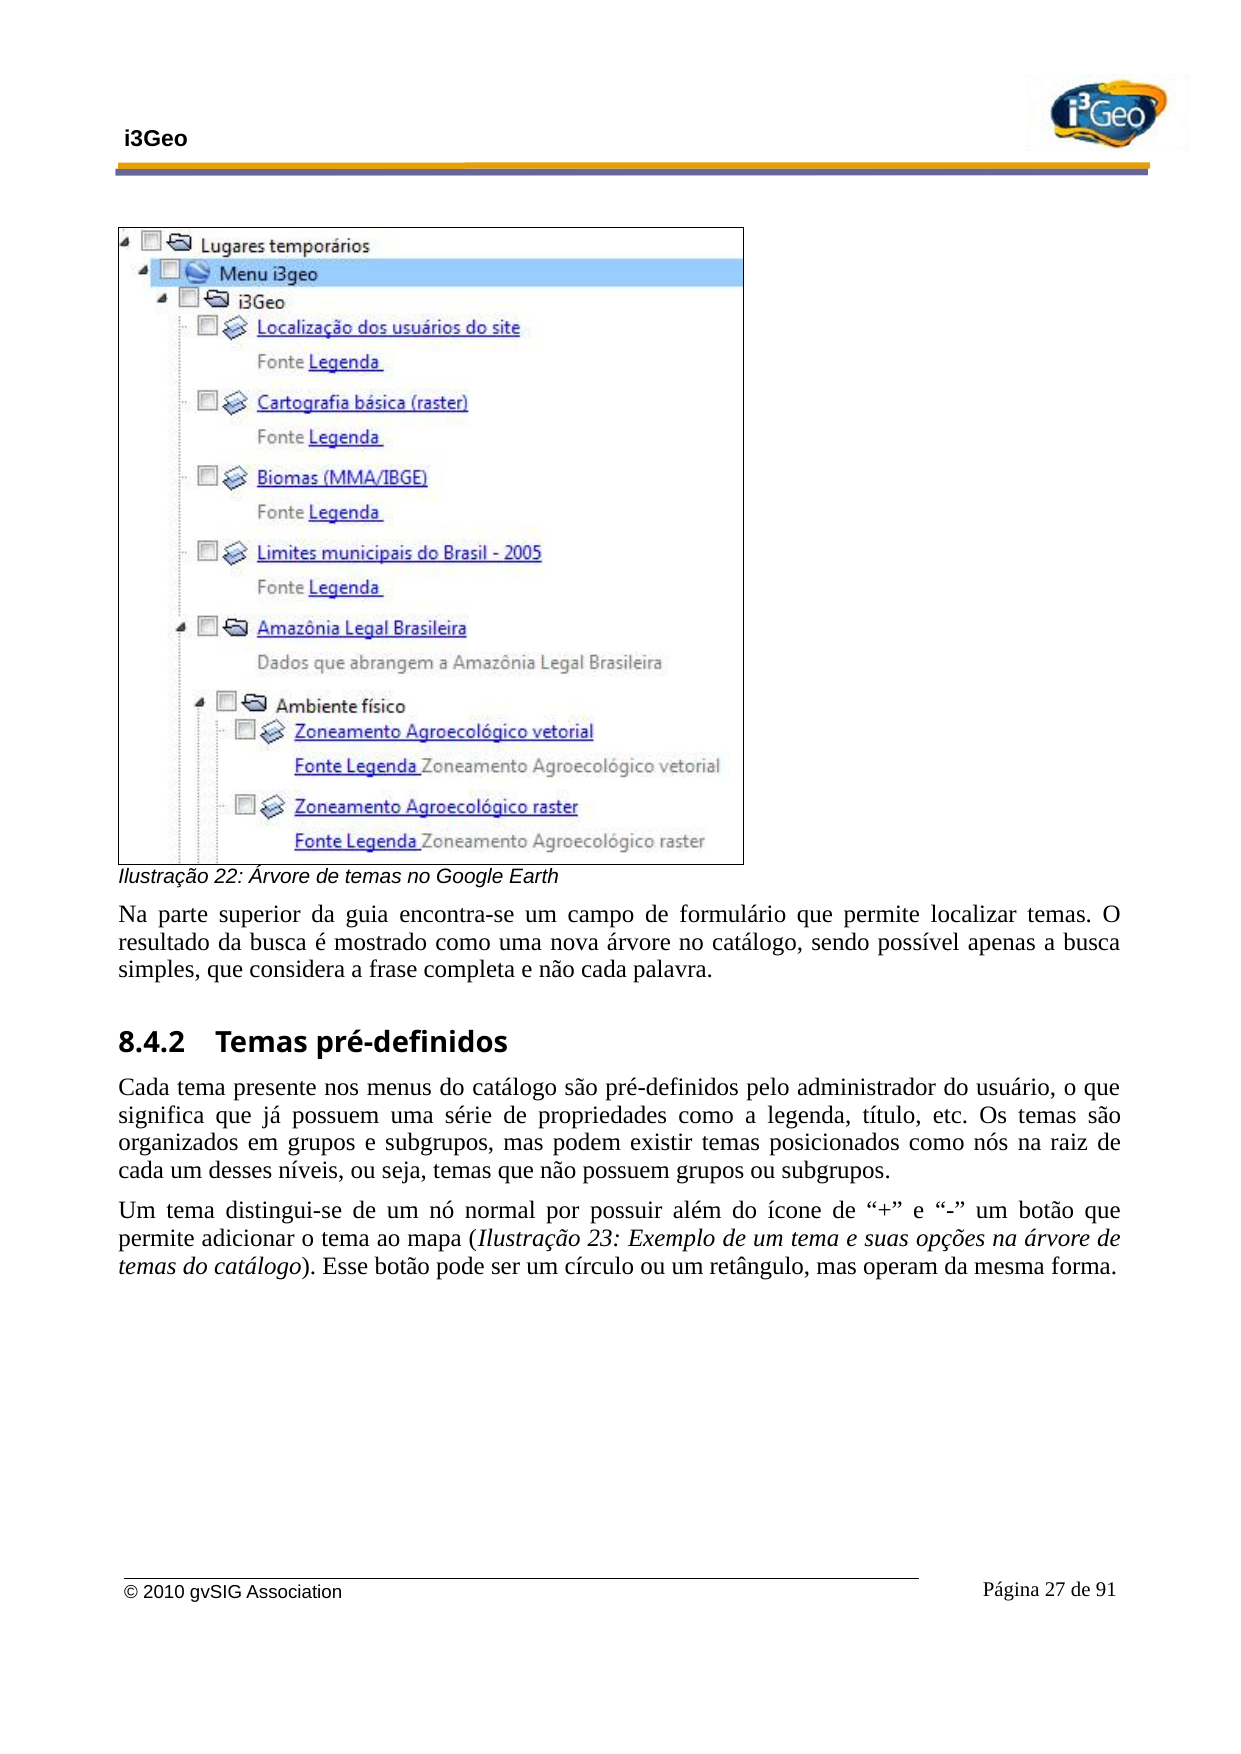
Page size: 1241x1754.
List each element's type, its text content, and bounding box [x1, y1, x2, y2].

picture [1025, 74, 1191, 151]
text Um tema distingui-se de um nó normal por possuir além do ícone de “+” e “-” um botão que permite adicionar o tema ao mapa (Ilustração 23: Exemplo de um tema e suas opções na árvore de temas do catálogo). Esse botão pode ser um círculo ou um retângulo, mas operam da mesma forma. [118, 1196, 1122, 1279]
text Na parte superior da guia encontra-se um campo de formulário que permite localizar temas. O resultado da busca é mostrado como uma nova árvore no catálogo, sendo possível apenas a busca simples, que considera a frase completa e não cada palavra. [118, 900, 1122, 983]
subtitle Temas pré-definidos [118, 1021, 1122, 1061]
text Cada tema presente nos menus do catálogo são pré-definidos pelo administrador do usuário, o que significa que já possuem uma série de propriedades como a legenda, título, etc. Os temas são organizados em grupos e subgrupos, mas podem existir temas posicionados como nós na raiz de cada um desses níveis, ou seja, temas que não possuem grupos ou subgrupos. [118, 1073, 1122, 1184]
text Ilustração 22: Árvore de temas no Google Earth [118, 865, 743, 888]
picture [119, 228, 743, 864]
